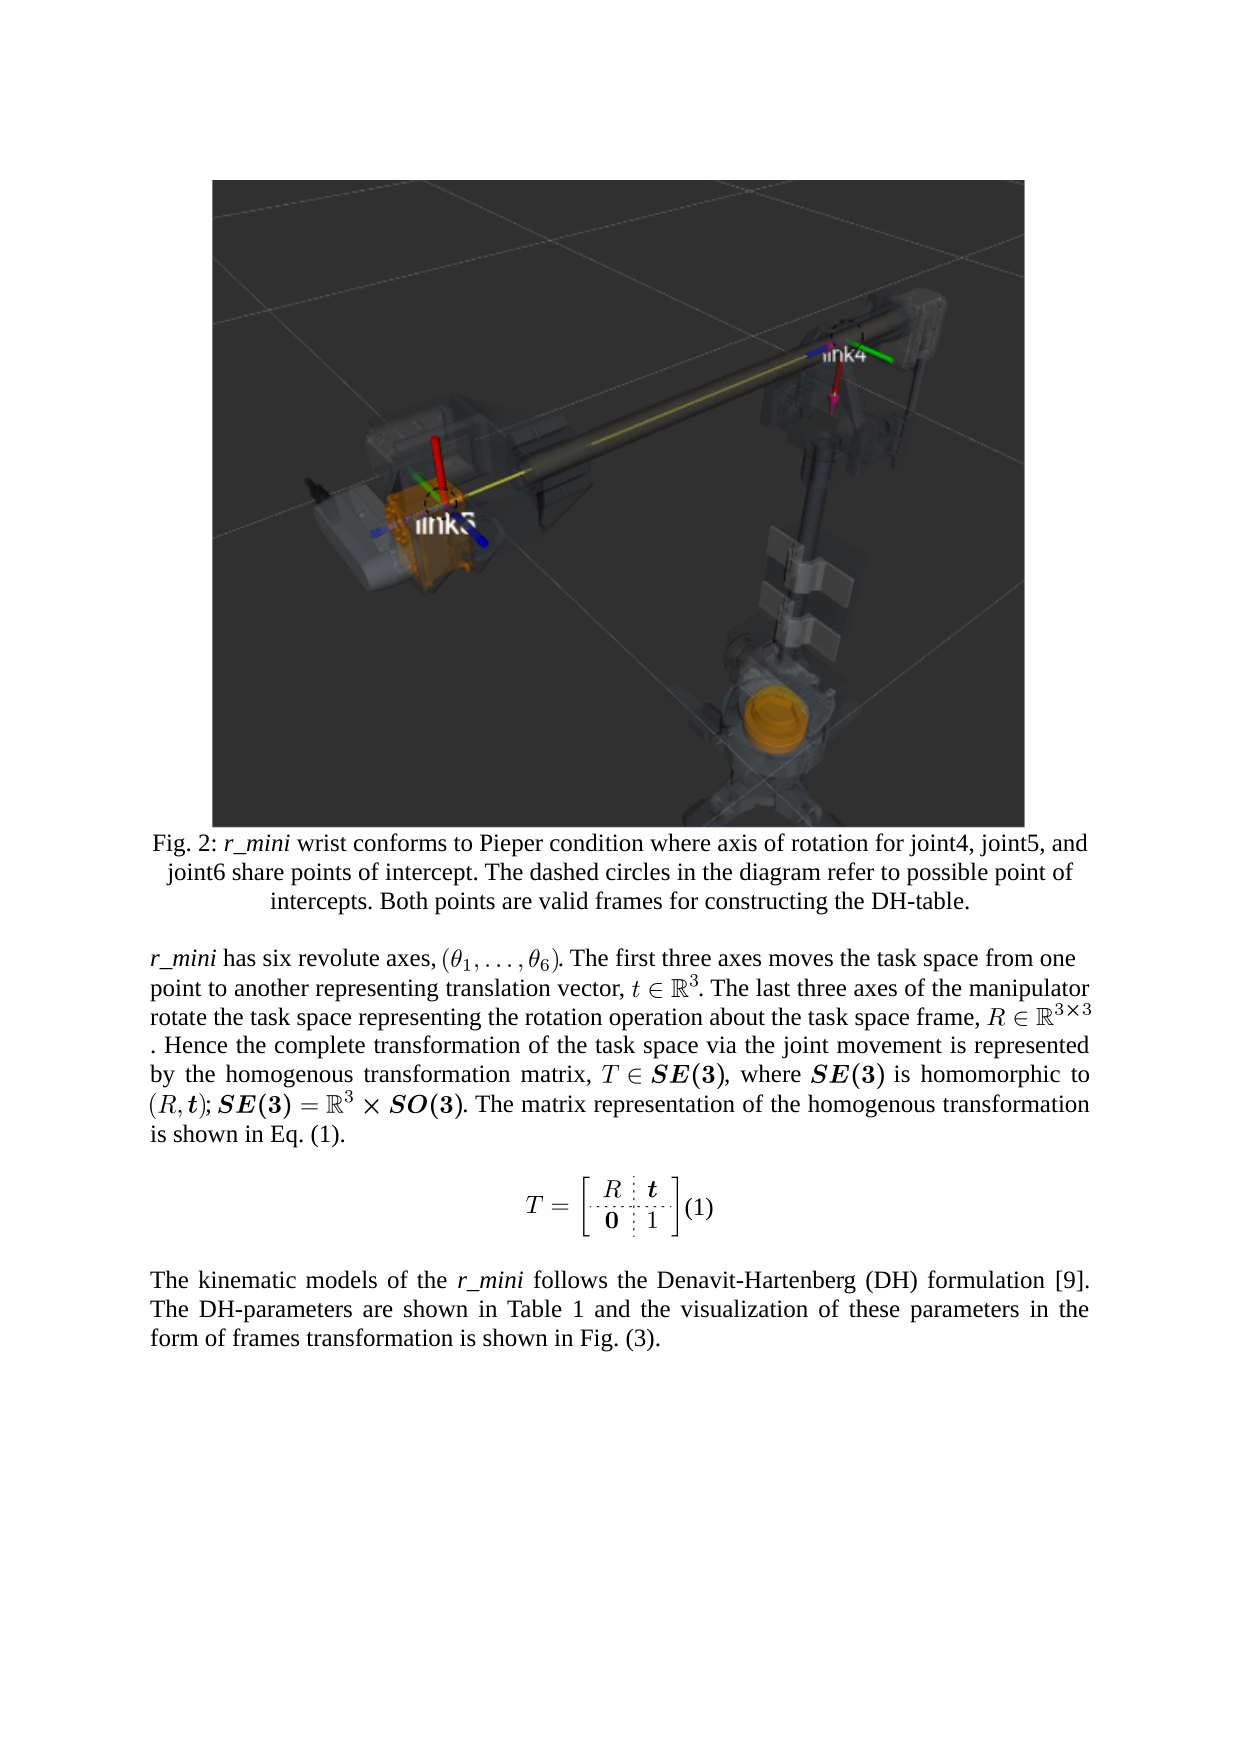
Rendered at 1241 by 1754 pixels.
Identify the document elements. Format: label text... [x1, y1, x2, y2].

text r_mini has six revolute axes, . The first three axes moves the task space from one [150, 943, 1090, 973]
text Fig. 2: r_mini wrist conforms to Pieper condition where axis of rotation for joint4, joint5, and joint6 share points of intercept. The dashed circles in the diagram refer to possible point of intercepts. Both points are valid frames for constructing the DH-table. [150, 828, 1090, 915]
text The kinematic models of the r_mini follows the Denavit-Hartenberg (DH) formulation [9]⁠. The DH-parameters are shown in Table 1 and the visualization of these parameters in the form of frames transformation is shown in Fig. (3). [150, 1266, 1090, 1352]
picture [987, 1003, 1091, 1026]
picture [632, 974, 698, 998]
text (1) [678, 1176, 1090, 1237]
picture [218, 1090, 462, 1119]
picture [602, 1063, 724, 1089]
text [150, 1176, 526, 1237]
picture [150, 1093, 205, 1119]
picture [811, 1063, 884, 1089]
text point to another representing translation vector, . The last three axes of the manipulator rotate the task space representing the rotation operation about the task space frame, . Hence the complete transformation of the task space via the joint movement is represented by the homogenous transformation matrix, , where is homomorphic to ; . The matrix representation of the homogenous transformation is shown in Eq. (1). [150, 973, 1090, 1147]
picture [526, 1176, 678, 1237]
picture [212, 180, 1028, 829]
picture [443, 948, 558, 973]
